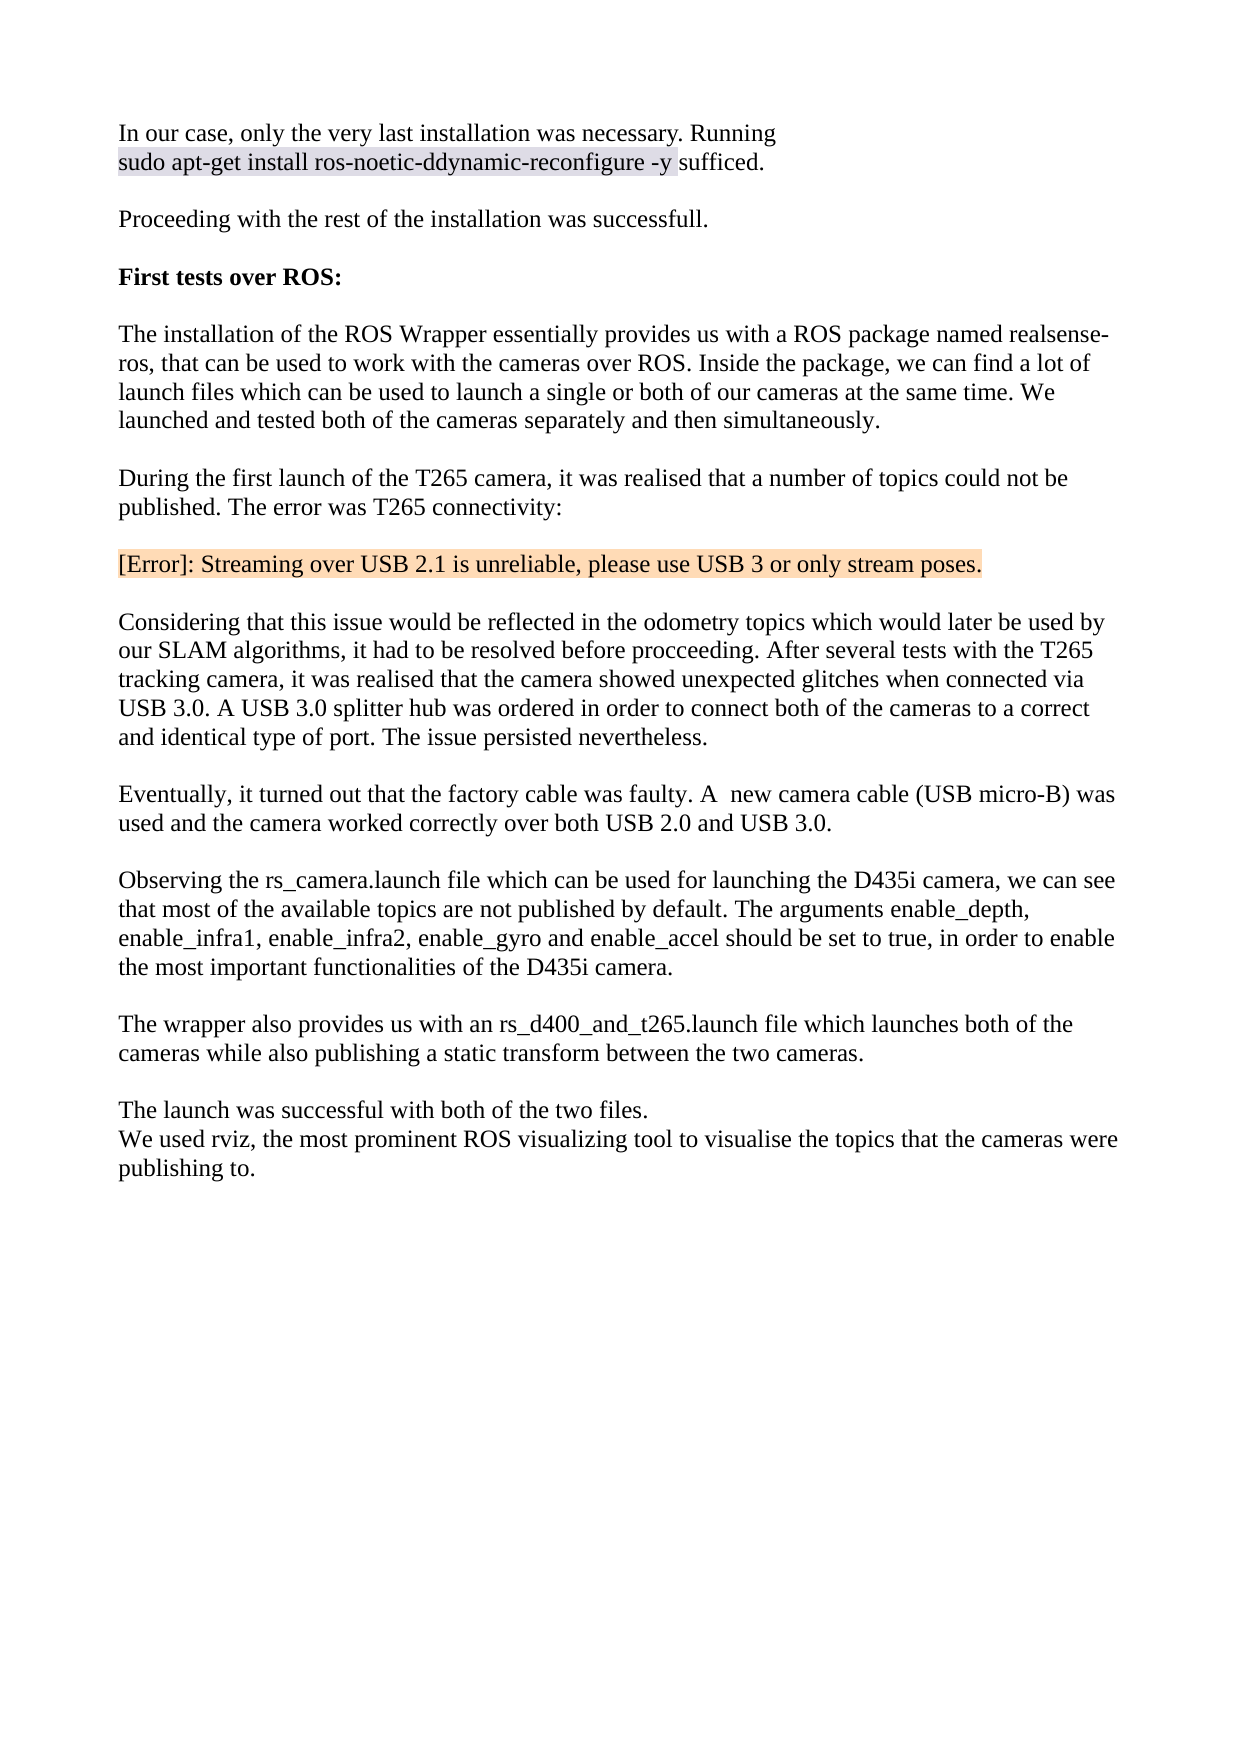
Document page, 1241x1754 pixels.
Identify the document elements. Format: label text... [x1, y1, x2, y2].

text First tests over ROS: [118, 262, 1122, 291]
text The installation of the ROS Wrapper essentially provides us with a ROS package named realsense-ros, that can be used to work with the cameras over ROS. Inside the package, we can find a lot of launch files which can be used to launch a single or both of our cameras at the same time. We launched and tested both of the cameras separately and then simultaneously. [118, 319, 1122, 434]
text We used rviz, the most prominent ROS visualizing tool to visualise the topics that the cameras were publishing to. [118, 1124, 1122, 1182]
text Observing the rs_camera.launch file which can be used for launching the D435i camera, we can see that most of the available topics are not published by default. The arguments enable_depth, enable_infra1, enable_infra2, enable_gyro and enable_accel should be set to true, in order to enable the most important functionalities of the D435i camera. [118, 866, 1122, 981]
text [Error]: Streaming over USB 2.1 is unreliable, please use USB 3 or only stream poses. [118, 549, 1122, 578]
text Considering that this issue would be reflected in the odometry topics which would later be used by our SLAM algorithms, it had to be resolved before procceeding. After several tests with the T265 tracking camera, it was realised that the camera showed unexpected glitches when connected via USB 3.0. A USB 3.0 splitter hub was ordered in order to connect both of the cameras to a correct and identical type of port. The issue persisted nevertheless. [118, 607, 1122, 751]
text Proceeding with the rest of the installation was successfull. [118, 204, 1122, 233]
text The launch was successful with both of the two files. [118, 1096, 1122, 1124]
text In our case, only the very last installation was necessary. Running [118, 118, 1122, 147]
text The wrapper also provides us with an rs_d400_and_t265.launch file which launches both of the cameras while also publishing a static transform between the two cameras. [118, 1009, 1122, 1067]
text sudo apt-get install ros-noetic-ddynamic-reconfigure -y sufficed. [118, 147, 1122, 176]
text During the first launch of the T265 camera, it was realised that a number of topics could not be published. The error was T265 connectivity: [118, 463, 1122, 521]
text Eventually, it turned out that the factory cable was faulty. A new camera cable (USB micro-B) was used and the camera worked correctly over both USB 2.0 and USB 3.0. [118, 779, 1122, 837]
